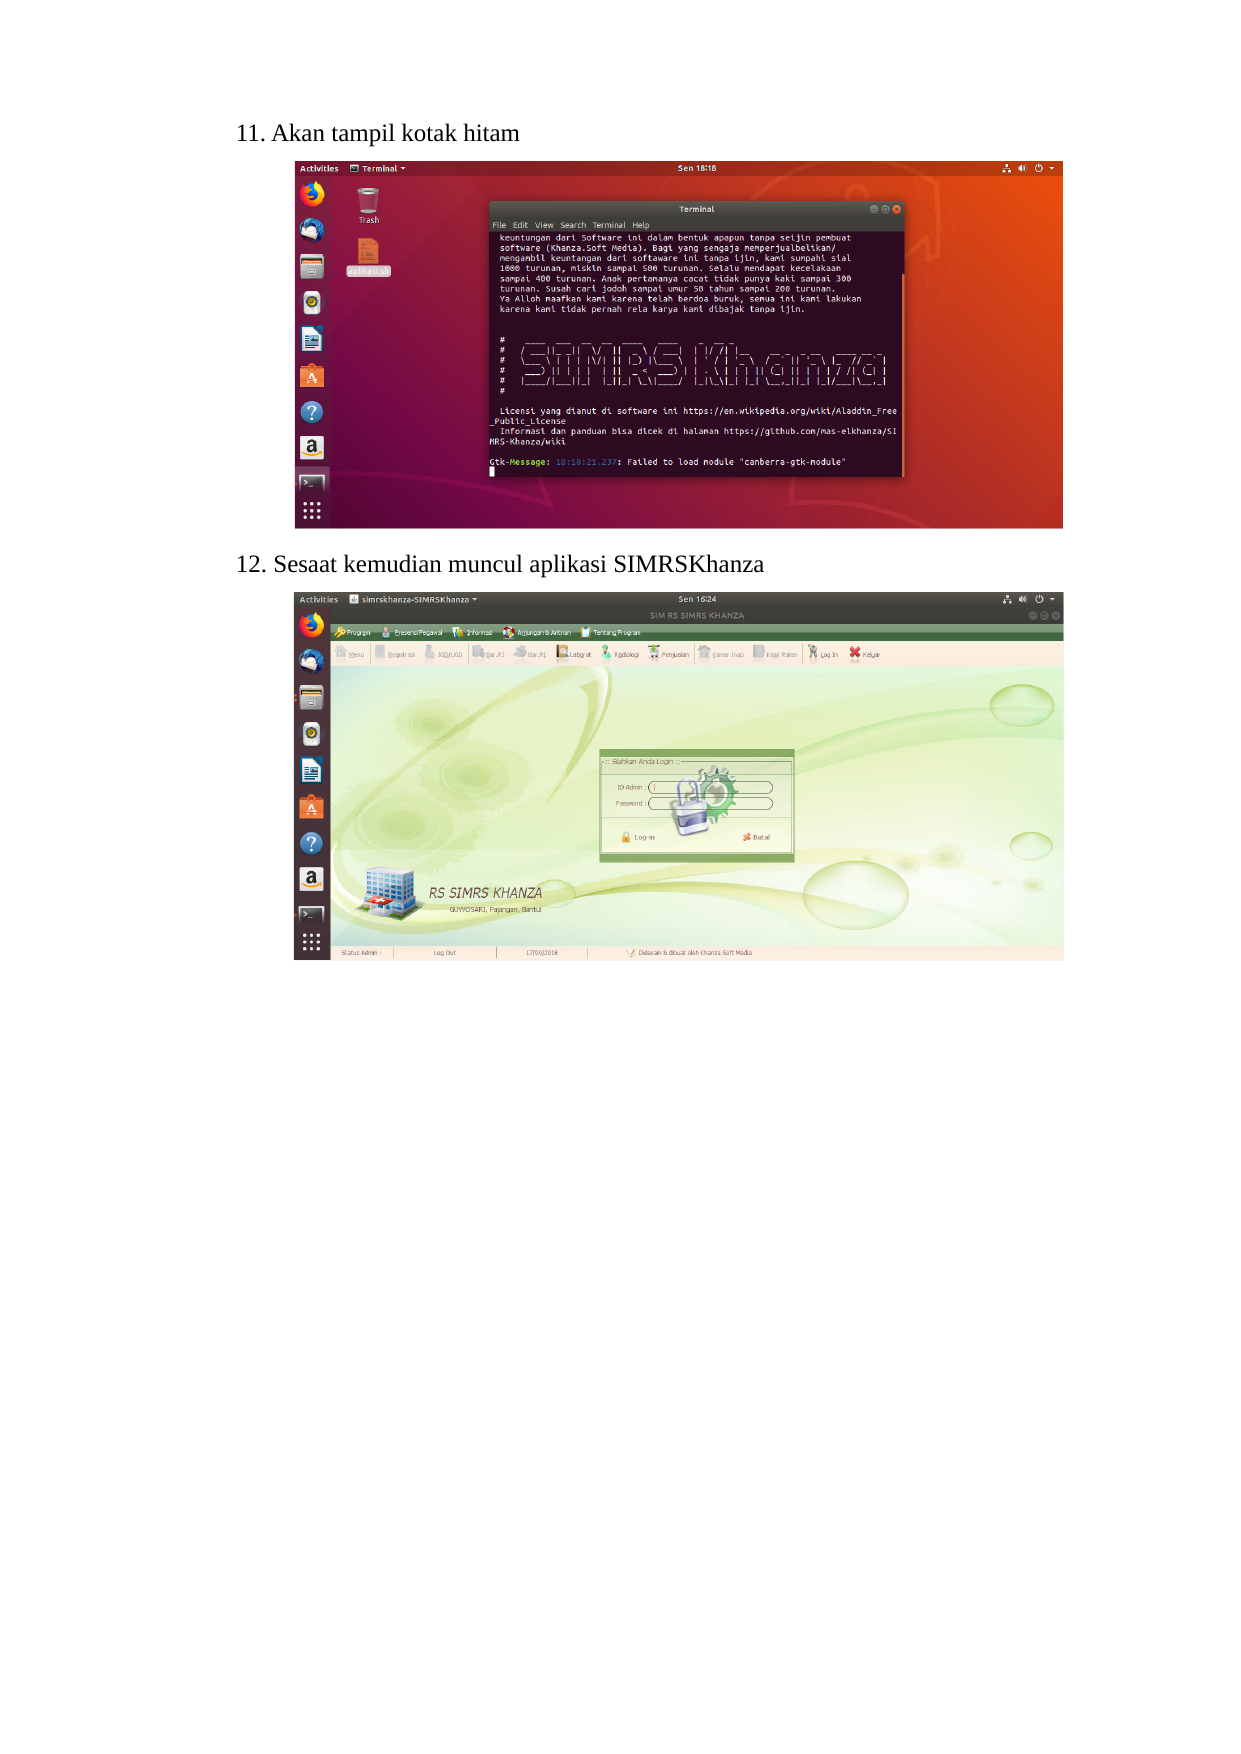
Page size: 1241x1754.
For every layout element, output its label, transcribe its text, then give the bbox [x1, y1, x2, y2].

picture [293, 592, 1064, 961]
text 12. Sesaat kemudian muncul aplikasi SIMRSKhanza [236, 549, 1122, 578]
text 11. Akan tampil kotak hitam [236, 118, 1122, 147]
picture [294, 161, 1064, 529]
